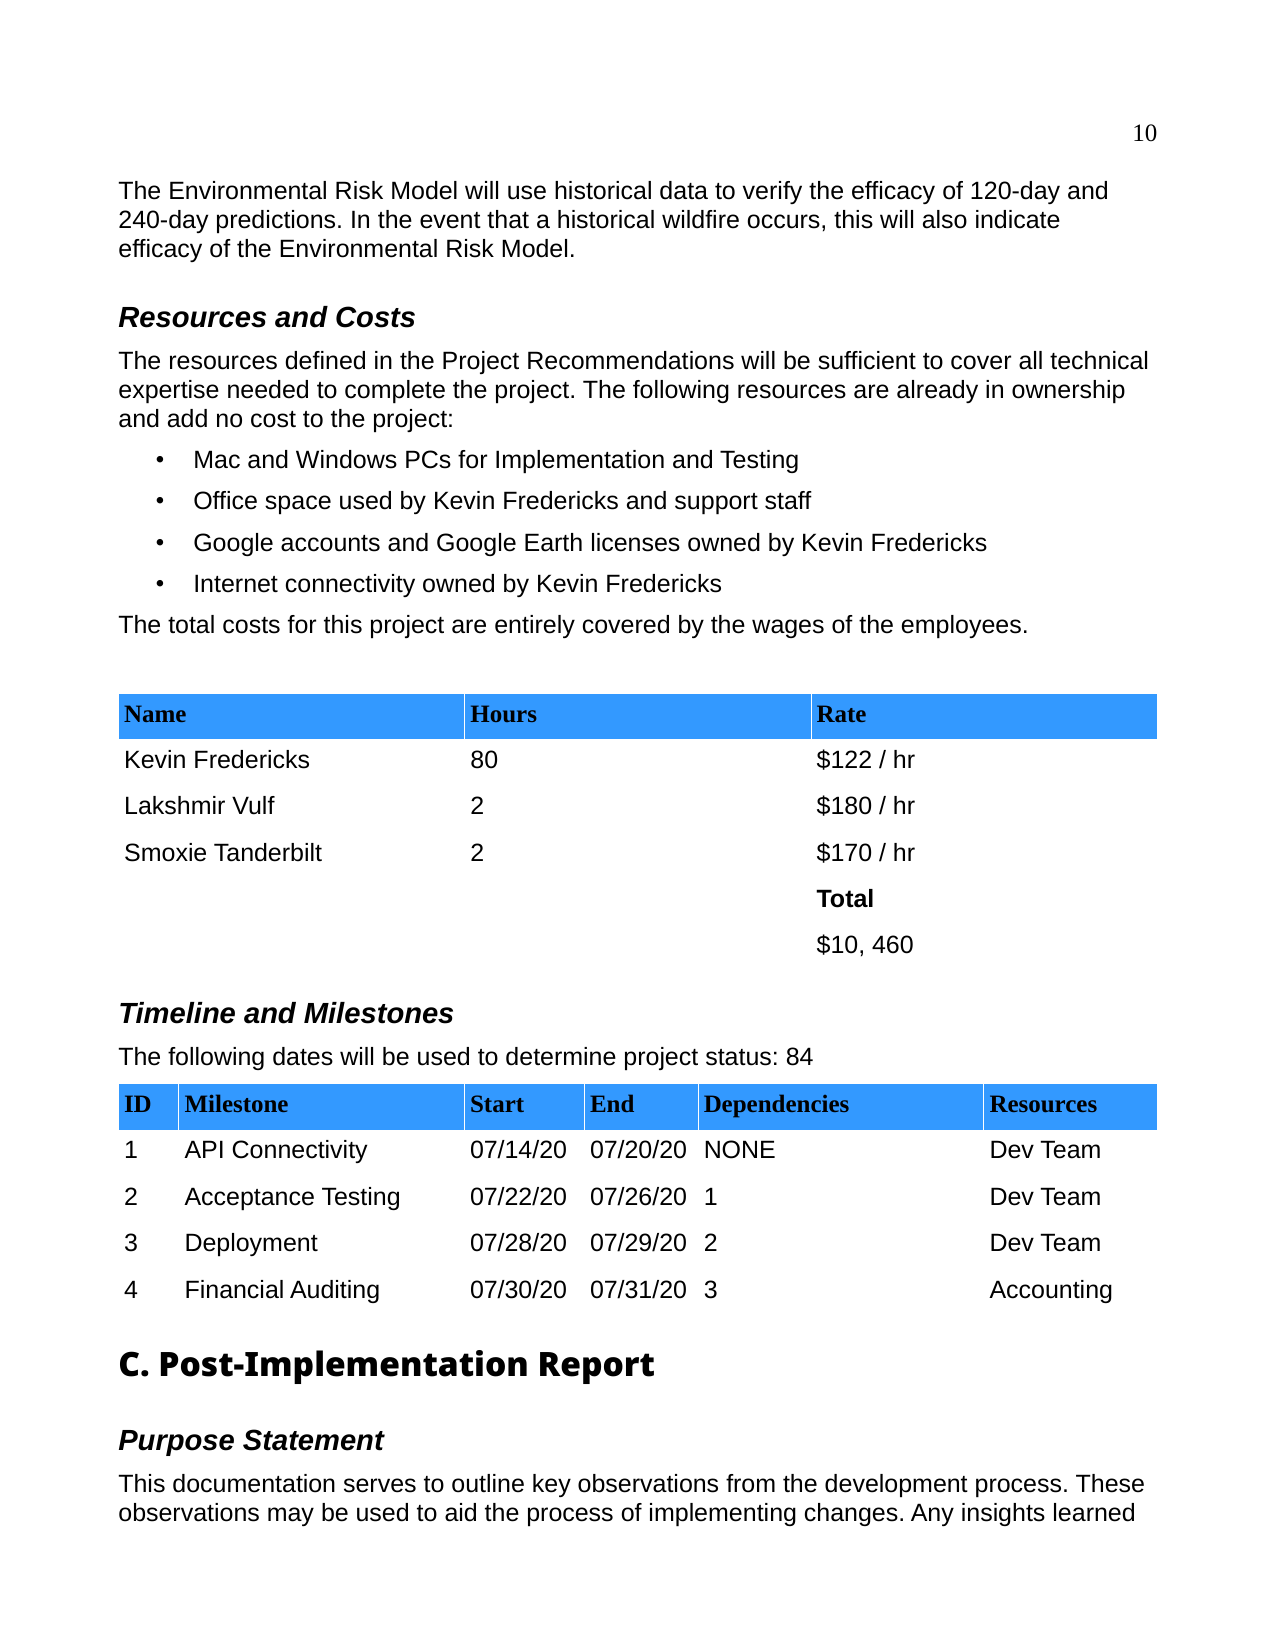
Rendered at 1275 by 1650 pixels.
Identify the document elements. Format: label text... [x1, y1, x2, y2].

text The following dates will be used to determine project status: 84 [118, 1042, 1157, 1071]
table_header Name [119, 694, 464, 739]
table_cell 2 [465, 787, 811, 832]
table_header ID [119, 1084, 178, 1130]
table_cell [465, 926, 811, 971]
table_header Resources [984, 1084, 1157, 1130]
table_cell 07/29/20 [585, 1224, 698, 1269]
table_cell Dev Team [984, 1224, 1157, 1269]
table_header Rate [812, 694, 1157, 739]
table_cell 07/31/20 [585, 1270, 698, 1315]
subtitle Purpose Statement [118, 1423, 1157, 1457]
table_cell 4 [119, 1270, 178, 1315]
text The total costs for this project are entirely covered by the wages of the employees. [118, 610, 1157, 639]
subtitle Timeline and Milestones [118, 996, 1157, 1029]
table_cell 07/20/20 [585, 1131, 698, 1176]
table_cell Dev Team [984, 1177, 1157, 1222]
table_cell 3 [119, 1224, 178, 1269]
table_cell Acceptance Testing [179, 1177, 464, 1222]
table_cell Kevin Fredericks [119, 740, 464, 786]
table_header Hours [465, 694, 811, 739]
table_cell 80 [465, 740, 811, 786]
list Google accounts and Google Earth licenses owned by Kevin Fredericks [156, 528, 1157, 556]
table_cell Total [812, 879, 1157, 924]
table_cell Financial Auditing [179, 1270, 464, 1315]
table_header Milestone [179, 1084, 464, 1130]
text This documentation serves to outline key observations from the development process. These observations may be used to aid the process of implementing changes. Any insights learned [118, 1469, 1157, 1527]
table_cell 3 [699, 1270, 983, 1315]
table_cell Lakshmir Vulf [119, 787, 464, 832]
table_cell 1 [699, 1177, 983, 1222]
table_cell 2 [465, 833, 811, 878]
table_cell 1 [119, 1131, 178, 1176]
table_cell Smoxie Tanderbilt [119, 833, 464, 878]
table_cell API Connectivity [179, 1131, 464, 1176]
table_cell $180 / hr [812, 787, 1157, 832]
table_cell 2 [119, 1177, 178, 1222]
table_cell [119, 926, 464, 971]
table_cell $122 / hr [812, 740, 1157, 786]
table_cell $170 / hr [812, 833, 1157, 878]
subtitle C. Post-Implementation Report [118, 1340, 1157, 1386]
table_cell 2 [699, 1224, 983, 1269]
table_cell 07/28/20 [465, 1224, 584, 1269]
text The Environmental Risk Model will use historical data to verify the efficacy of 120-day and 240-day predictions. In the event that a historical wildfire occurs, this will also indicate efficacy of the Environmental Risk Model. [118, 176, 1157, 263]
table_cell Dev Team [984, 1131, 1157, 1176]
table_header Start [465, 1084, 584, 1130]
table_cell Deployment [179, 1224, 464, 1269]
table_cell NONE [699, 1131, 983, 1176]
table_cell 07/26/20 [585, 1177, 698, 1222]
table_cell 07/30/20 [465, 1270, 584, 1315]
table_cell 07/22/20 [465, 1177, 584, 1222]
list Office space used by Kevin Fredericks and support staff [156, 486, 1157, 515]
table_cell Accounting [984, 1270, 1157, 1315]
table_cell [465, 879, 811, 924]
table_cell 07/14/20 [465, 1131, 584, 1176]
table_header Dependencies [699, 1084, 983, 1130]
table_header End [585, 1084, 698, 1130]
list Mac and Windows PCs for Implementation and Testing [156, 445, 1157, 474]
subtitle Resources and Costs [118, 300, 1157, 334]
list Internet connectivity owned by Kevin Fredericks [156, 569, 1157, 598]
table_cell $10, 460 [812, 926, 1157, 971]
text The resources defined in the Project Recommendations will be sufficient to cover all technical expertise needed to complete the project. The following resources are already in ownership and add no cost to the project: [118, 346, 1157, 432]
table_cell [119, 879, 464, 924]
